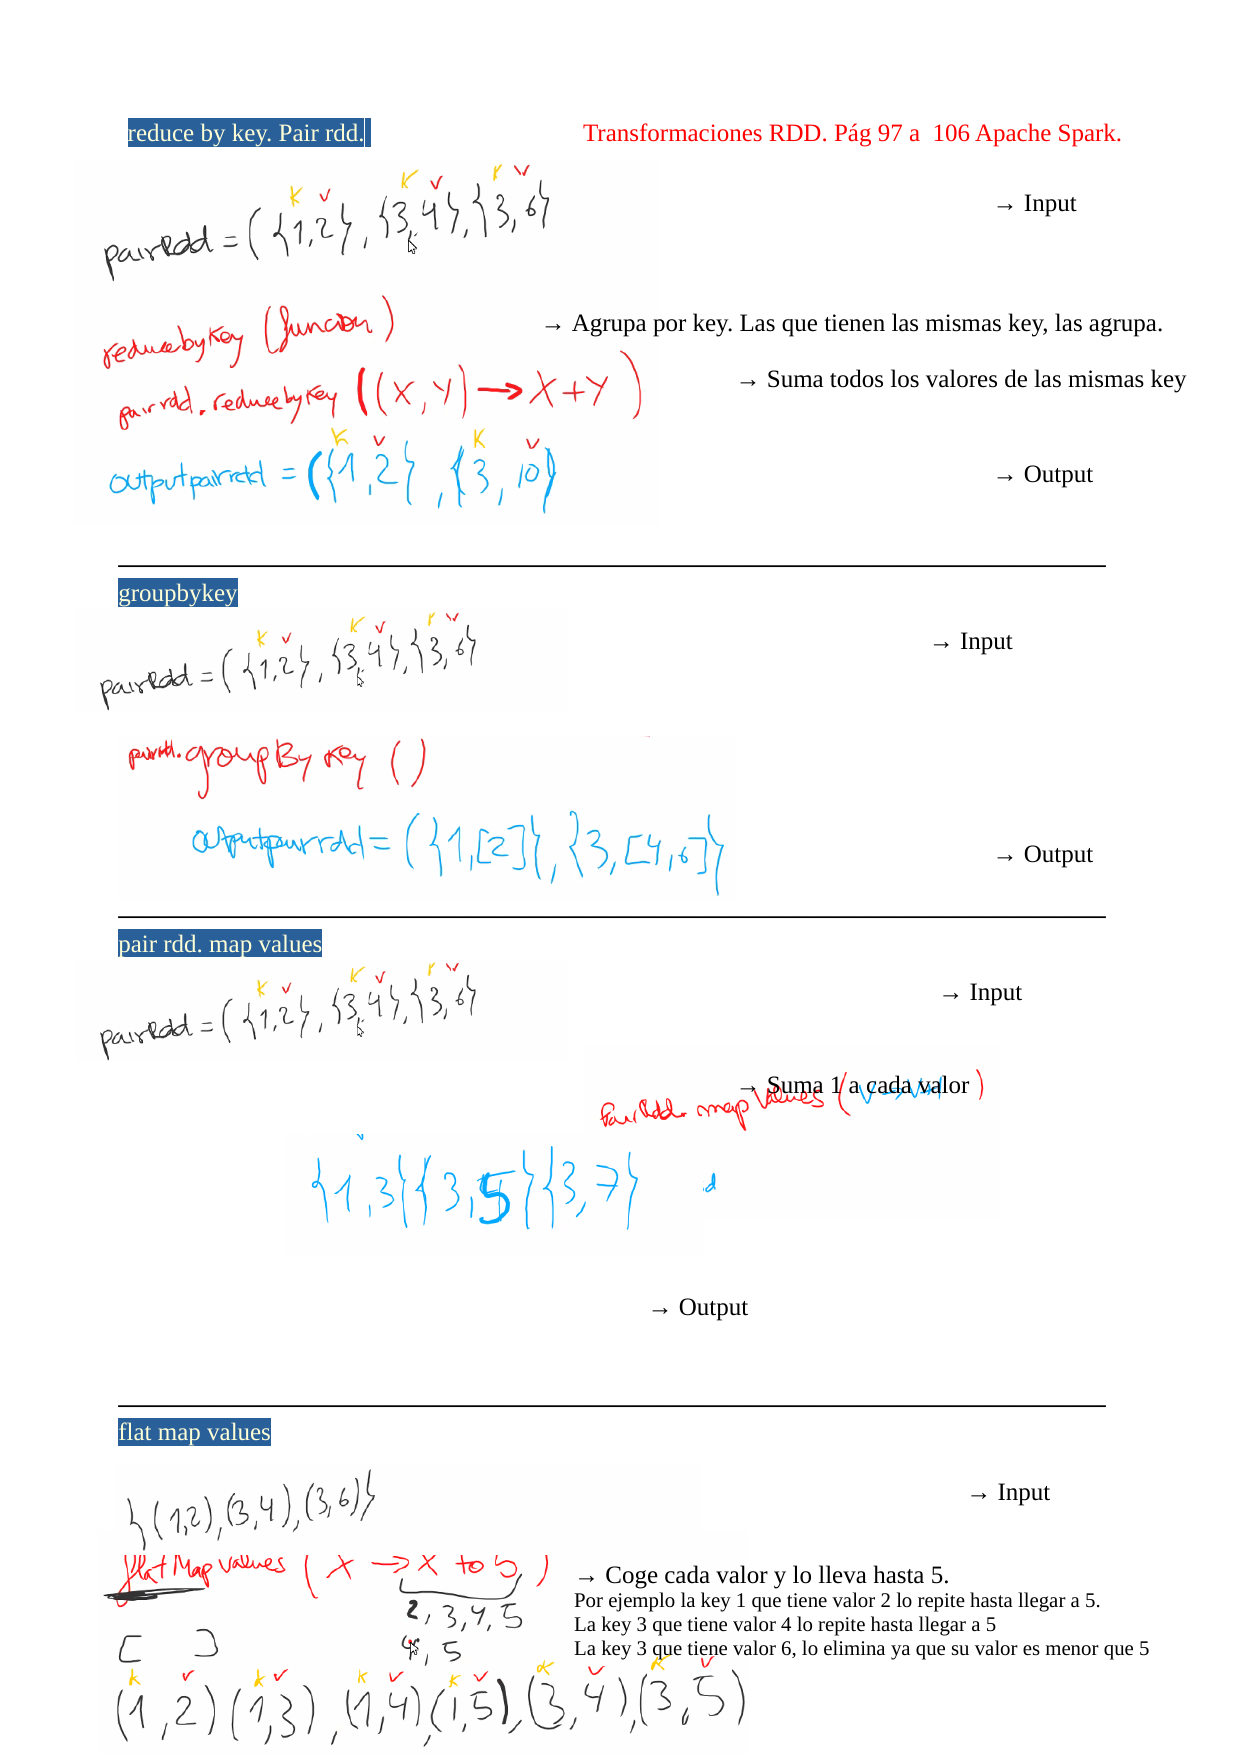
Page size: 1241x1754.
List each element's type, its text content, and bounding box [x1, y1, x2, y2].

text groupbykey [118, 578, 1122, 607]
text ––––––––––––––––––––––––––––––––––––––––––––––––––––––––––––––––––––––––––––––– [118, 1389, 1122, 1417]
text ––––––––––––––––––––––––––––––––––––––––––––––––––––––––––––––––––––––––––––––– [118, 894, 1122, 929]
picture [75, 959, 568, 1061]
picture [285, 1046, 1001, 1256]
text reduce by key. Pair rdd. Transformaciones RDD. Pág 97 a 106 Apache Spark. [118, 118, 1122, 147]
text pair rdd. map values [118, 929, 1122, 957]
text flat map values [118, 1417, 1122, 1446]
picture [74, 161, 659, 525]
text ––––––––––––––––––––––––––––––––––––––––––––––––––––––––––––––––––––––––––––––– [118, 549, 1122, 578]
picture [98, 1464, 748, 1754]
picture [118, 736, 737, 900]
picture [75, 609, 568, 711]
